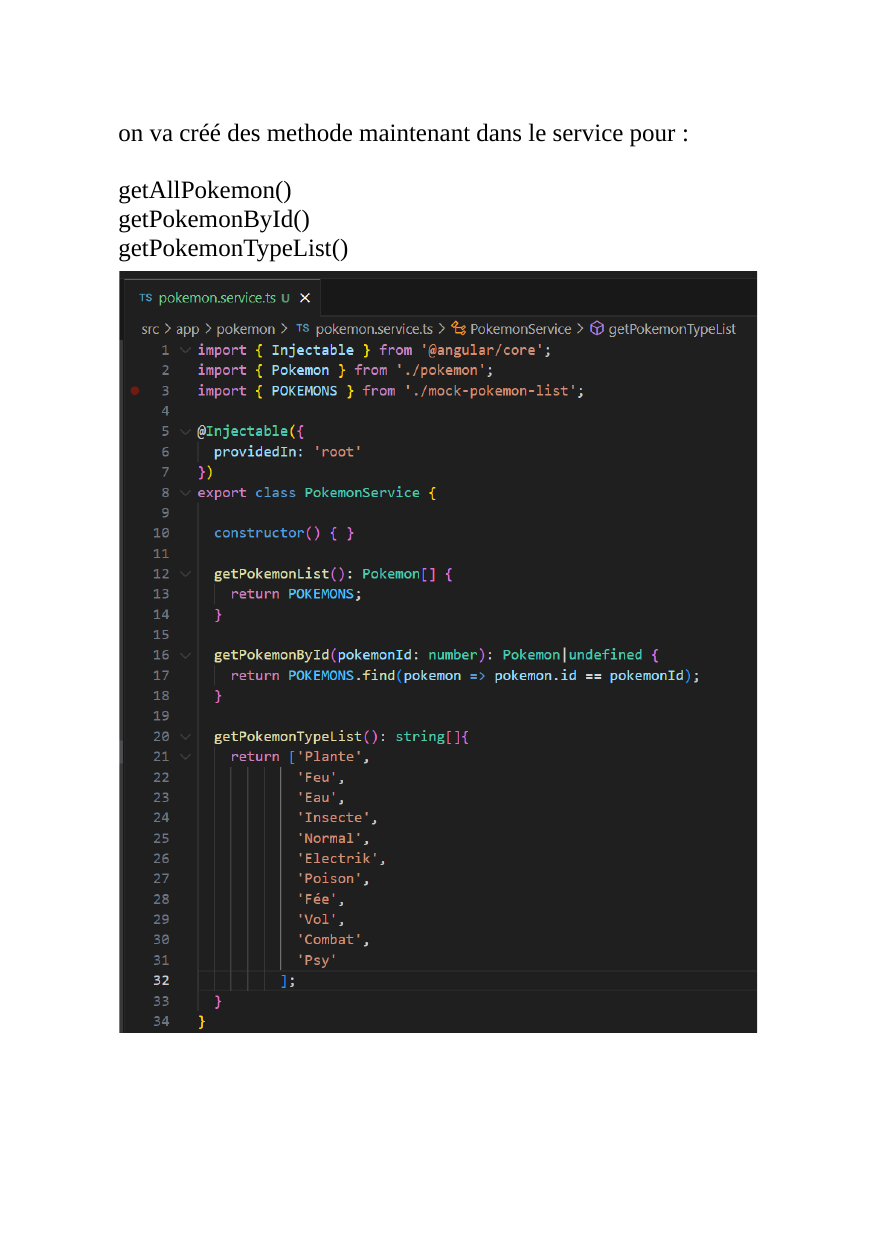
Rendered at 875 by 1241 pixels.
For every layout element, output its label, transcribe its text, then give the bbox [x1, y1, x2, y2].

picture [119, 271, 758, 1033]
text getPokemonById() [118, 204, 756, 233]
text getAllPokemon() [118, 176, 756, 204]
text on va créé des methode maintenant dans le service pour : [118, 118, 756, 147]
text getPokemonTypeList() [118, 233, 756, 262]
